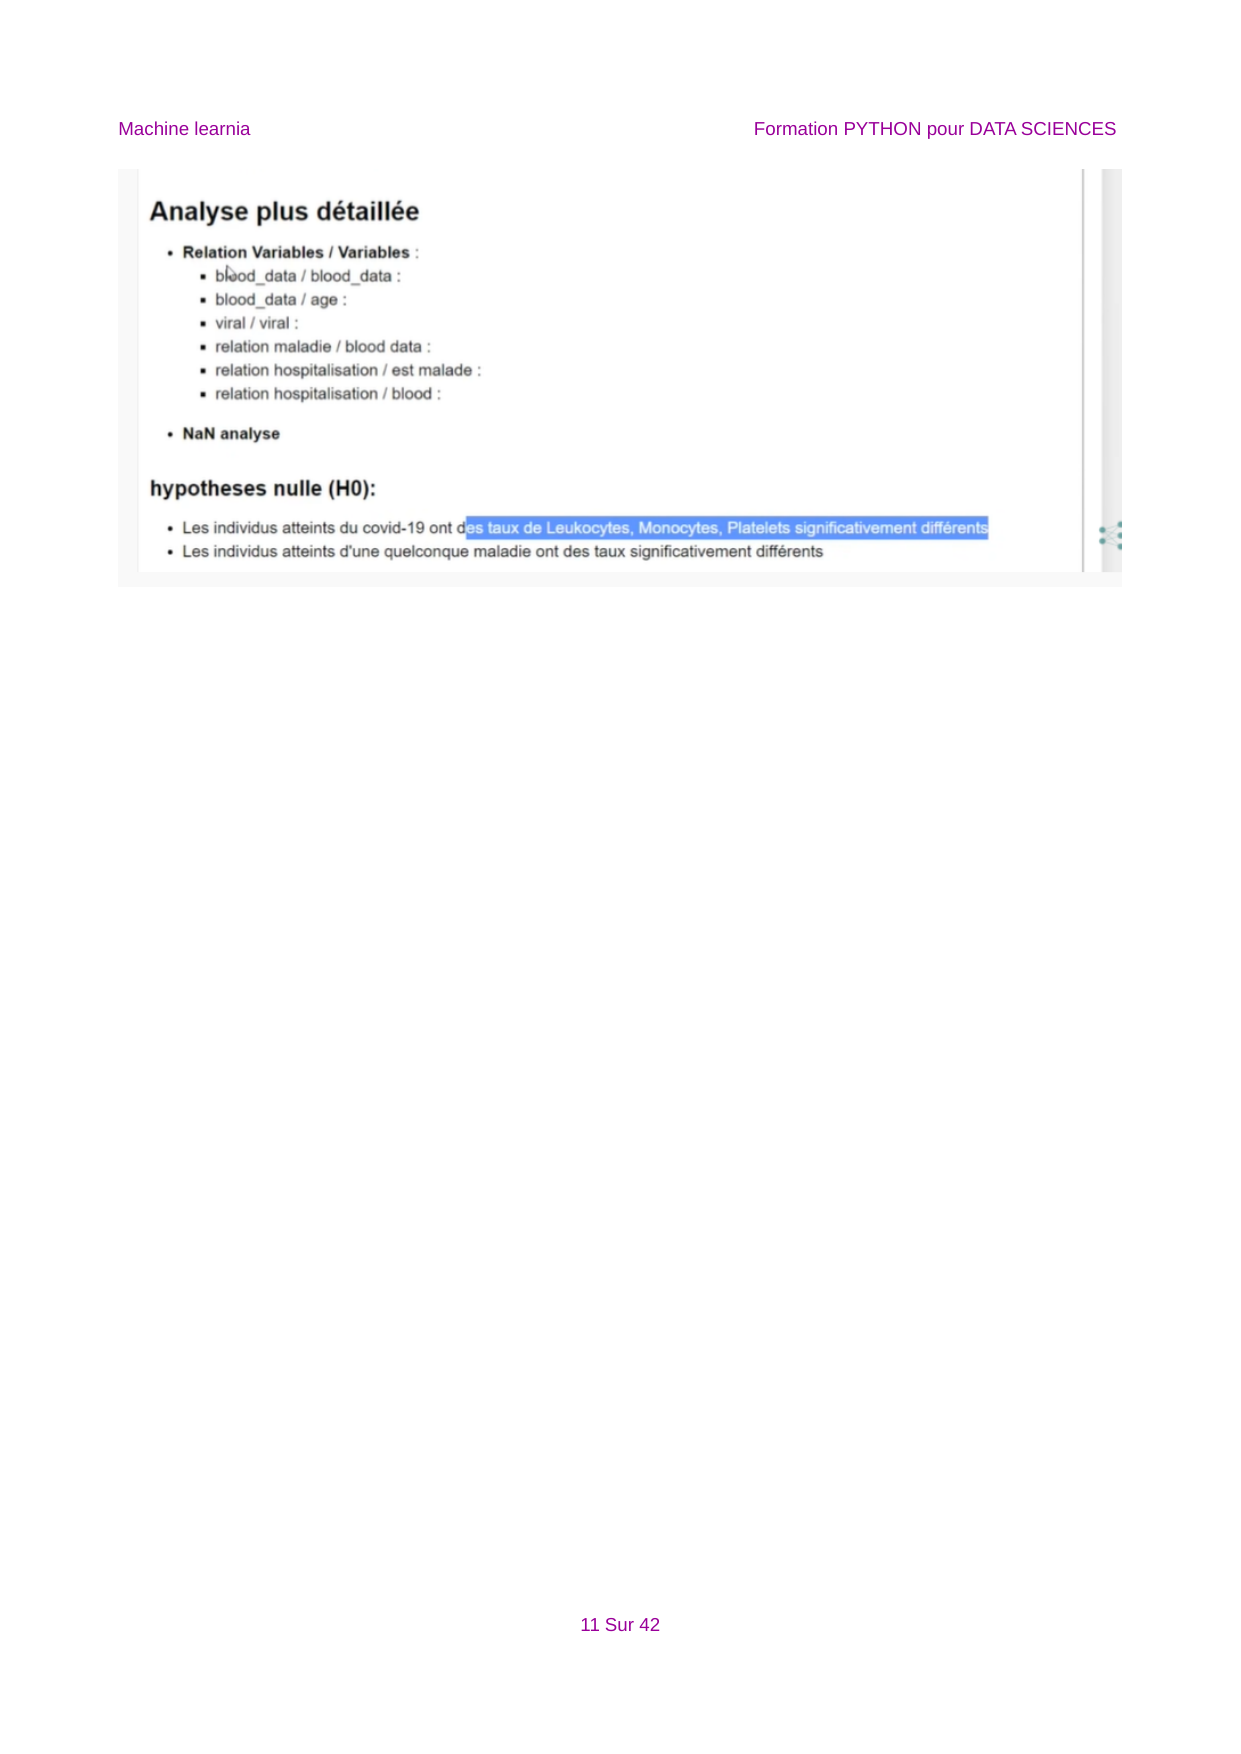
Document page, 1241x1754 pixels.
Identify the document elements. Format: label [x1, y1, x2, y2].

picture [118, 169, 1122, 587]
